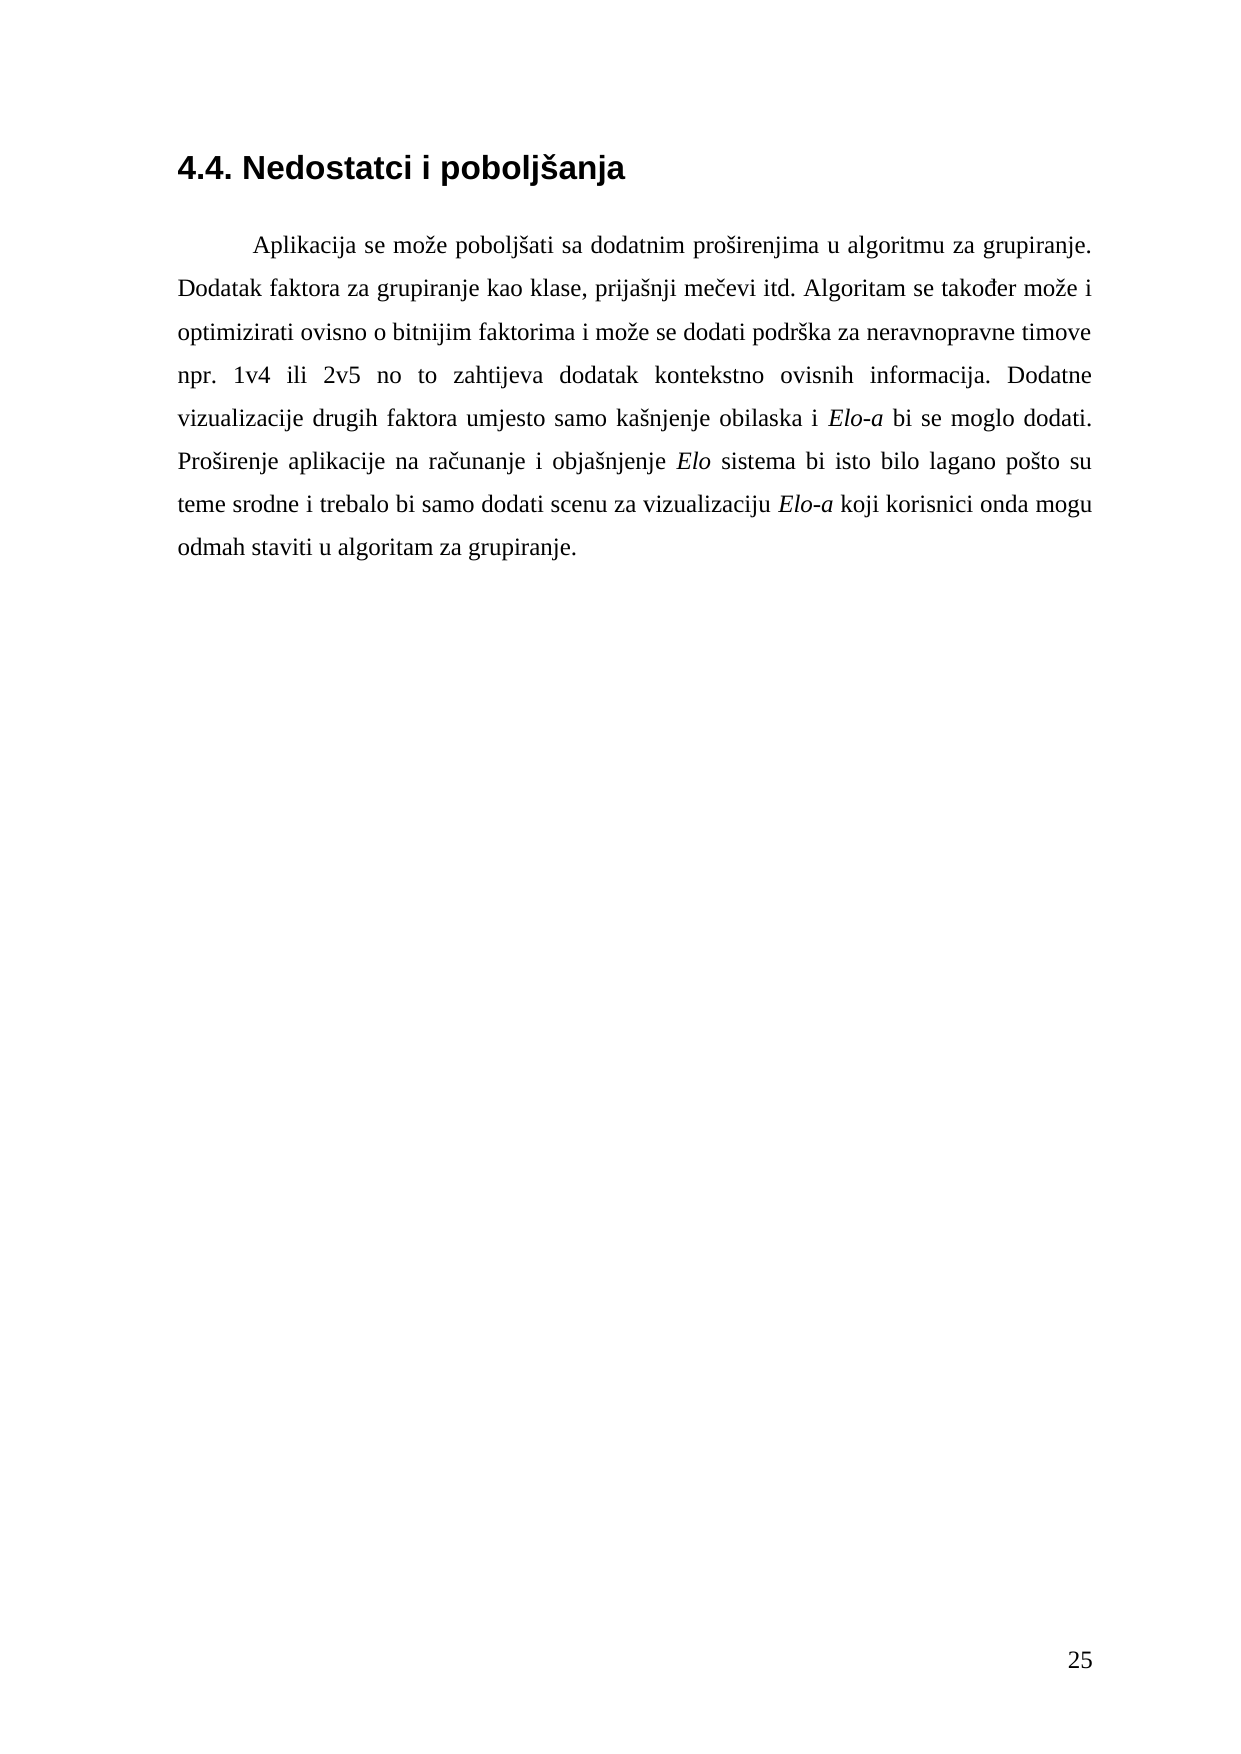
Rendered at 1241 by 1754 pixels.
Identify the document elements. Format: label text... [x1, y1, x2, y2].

text Aplikacija se može poboljšati sa dodatnim proširenjima u algoritmu za grupiranje. Dodatak faktora za grupiranje kao klase, prijašnji mečevi itd. Algoritam se također može i optimizirati ovisno o bitnijim faktorima i može se dodati podrška za neravnopravne timove npr. 1v4 ili 2v5 no to zahtijeva dodatak kontekstno ovisnih informacija. Dodatne vizualizacije drugih faktora umjesto samo kašnjenje obilaska i Elo-a bi se moglo dodati. Proširenje aplikacije na računanje i objašnjenje Elo sistema bi isto bilo lagano pošto su teme srodne i trebalo bi samo dodati scenu za vizualizaciju Elo-a koji korisnici onda mogu odmah staviti u algoritam za grupiranje. [177, 230, 1092, 561]
subtitle 4.4. Nedostatci i poboljšanja [177, 148, 1092, 186]
